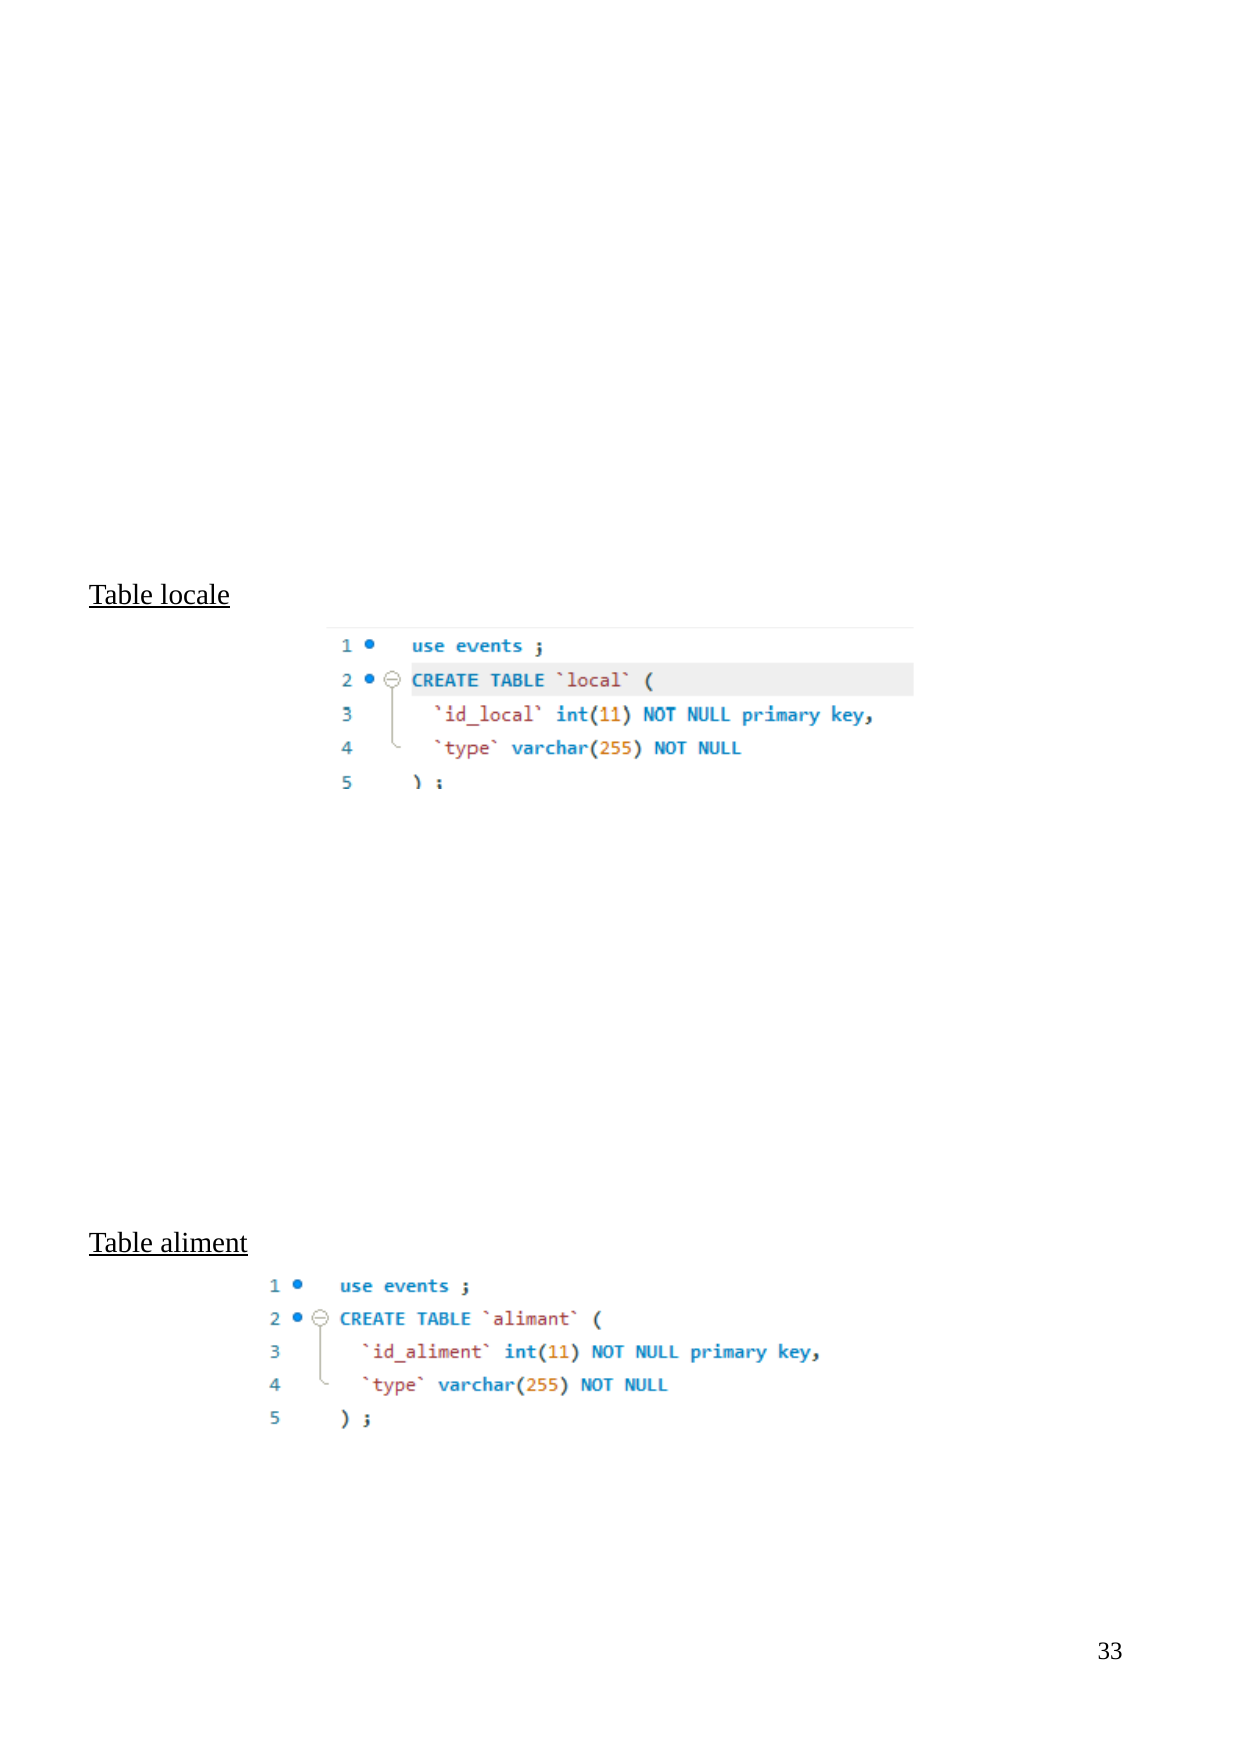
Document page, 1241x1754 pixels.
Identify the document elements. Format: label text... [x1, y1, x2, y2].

picture [326, 627, 914, 789]
list Table locale [88, 577, 1078, 611]
list Table aliment [88, 1225, 1078, 1258]
picture [254, 1275, 986, 1465]
